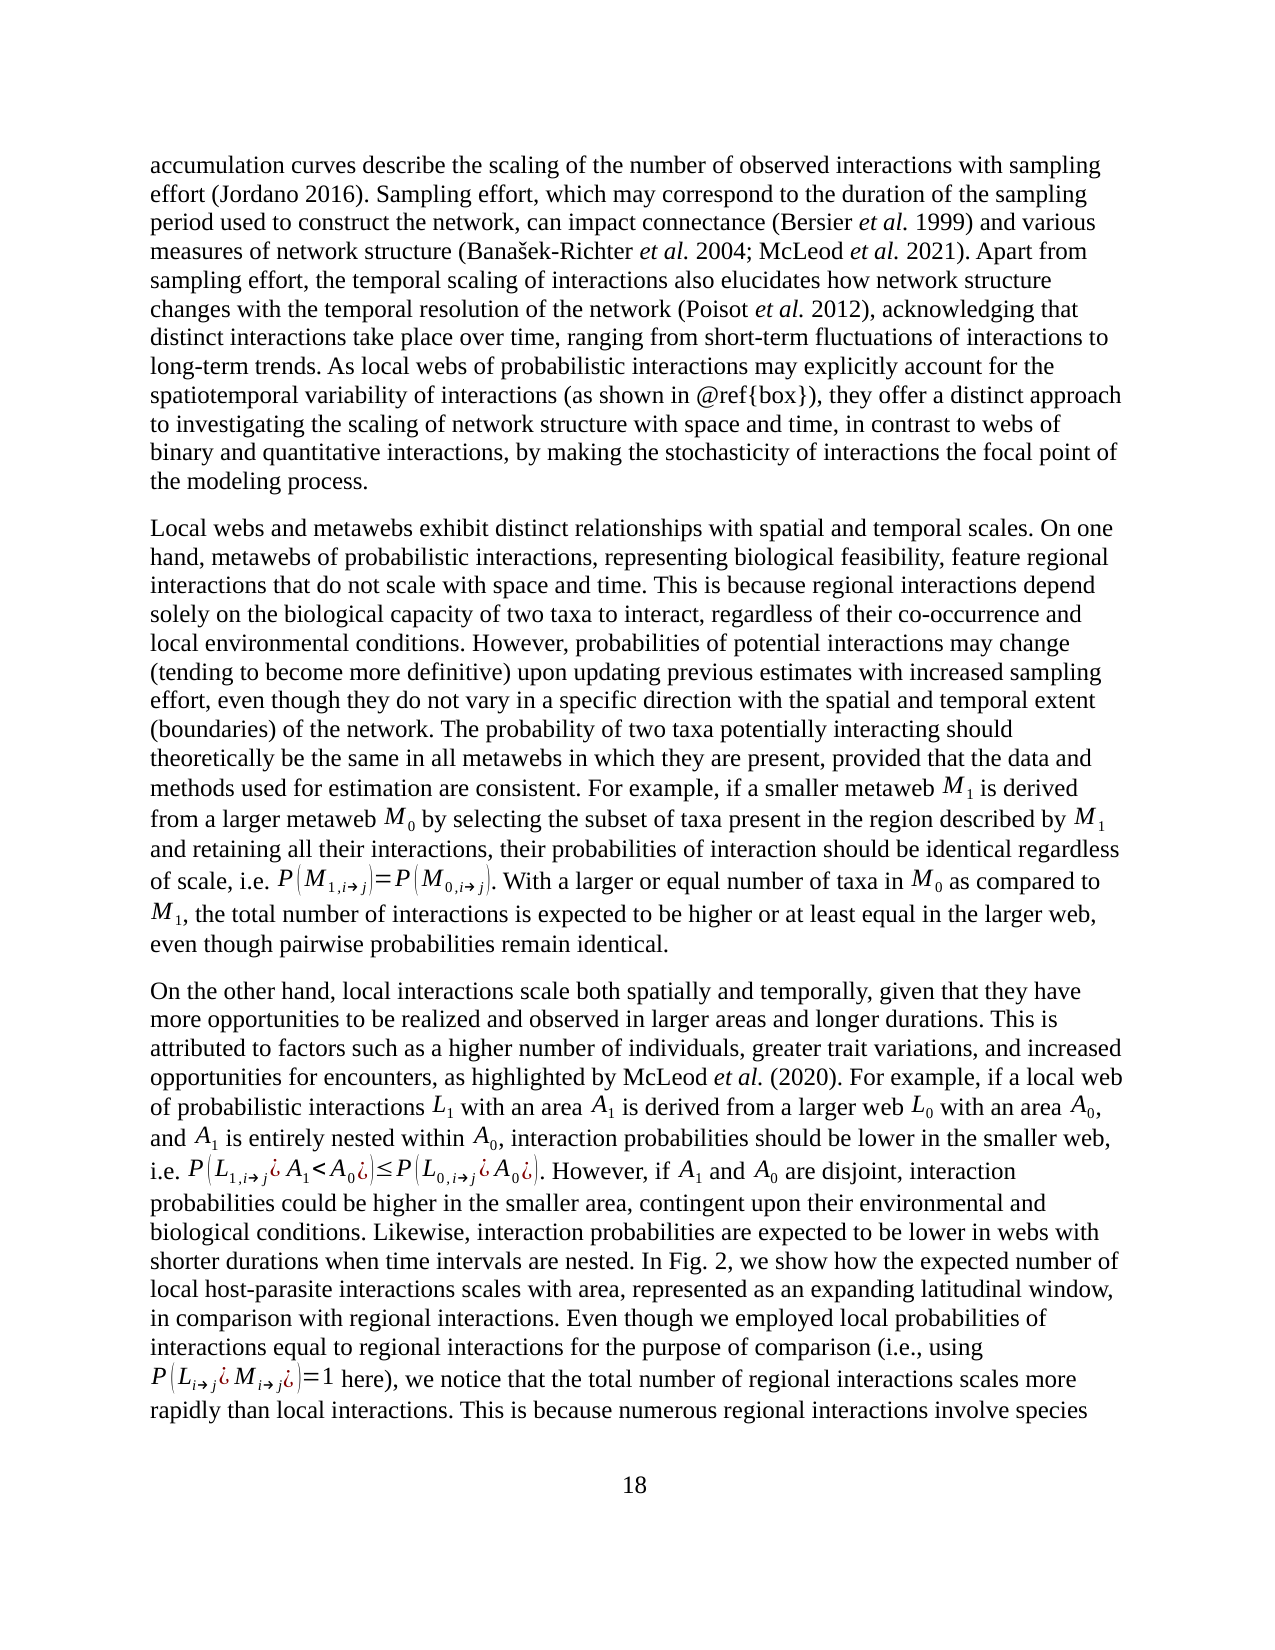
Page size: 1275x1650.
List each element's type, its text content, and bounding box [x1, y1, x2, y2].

text On the other hand, local interactions scale both spatially and temporally, given that they have more opportunities to be realized and observed in larger areas and longer durations. This is attributed to factors such as a higher number of individuals, greater trait variations, and increased opportunities for encounters, as highlighted by McLeod et al. (2020). For example, if a local web of probabilistic interactions with an area is derived from a larger web with an area , and is entirely nested within , interaction probabilities should be lower in the smaller web, i.e. . However, if and are disjoint, interaction probabilities could be higher in the smaller area, contingent upon their environmental and biological conditions. Likewise, interaction probabilities are expected to be lower in webs with shorter durations when time intervals are nested. In Fig. 2, we show how the expected number of local host-parasite interactions scales with area, represented as an expanding latitudinal window, in comparison with regional interactions. Even though we employed local probabilities of interactions equal to regional interactions for the purpose of comparison (i.e., using here), we notice that the total number of regional interactions scales more rapidly than local interactions. This is because numerous regional interactions involve species that never co-occur, and as a result, these interactions are not captured in any local web. [150, 976, 1125, 1424]
text Local webs and metawebs exhibit distinct relationships with spatial and temporal scales. On one hand, metawebs of probabilistic interactions, representing biological feasibility, feature regional interactions that do not scale with space and time. This is because regional interactions depend solely on the biological capacity of two taxa to interact, regardless of their co-occurrence and local environmental conditions. However, probabilities of potential interactions may change (tending to become more definitive) upon updating previous estimates with increased sampling effort, even though they do not vary in a specific direction with the spatial and temporal extent (boundaries) of the network. The probability of two taxa potentially interacting should theoretically be the same in all metawebs in which they are present, provided that the data and methods used for estimation are consistent. For example, if a smaller metaweb is derived from a larger metaweb by selecting the subset of taxa present in the region described by and retaining all their interactions, their probabilities of interaction should be identical regardless of scale, i.e. . With a larger or equal number of taxa in as compared to , the total number of interactions is expected to be higher or at least equal in the larger web, even though pairwise probabilities remain identical. [150, 513, 1125, 958]
text accumulation curves describe the scaling of the number of observed interactions with sampling effort (Jordano 2016). Sampling effort, which may correspond to the duration of the sampling period used to construct the network, can impact connectance (Bersier et al. 1999) and various measures of network structure (Banašek-Richter et al. 2004; McLeod et al. 2021). Apart from sampling effort, the temporal scaling of interactions also elucidates how network structure changes with the temporal resolution of the network (Poisot et al. 2012), acknowledging that distinct interactions take place over time, ranging from short-term fluctuations of interactions to long-term trends. As local webs of probabilistic interactions may explicitly account for the spatiotemporal variability of interactions (as shown in @ref{box}), they offer a distinct approach to investigating the scaling of network structure with space and time, in contrast to webs of binary and quantitative interactions, by making the stochasticity of interactions the focal point of the modeling process. [150, 150, 1125, 495]
